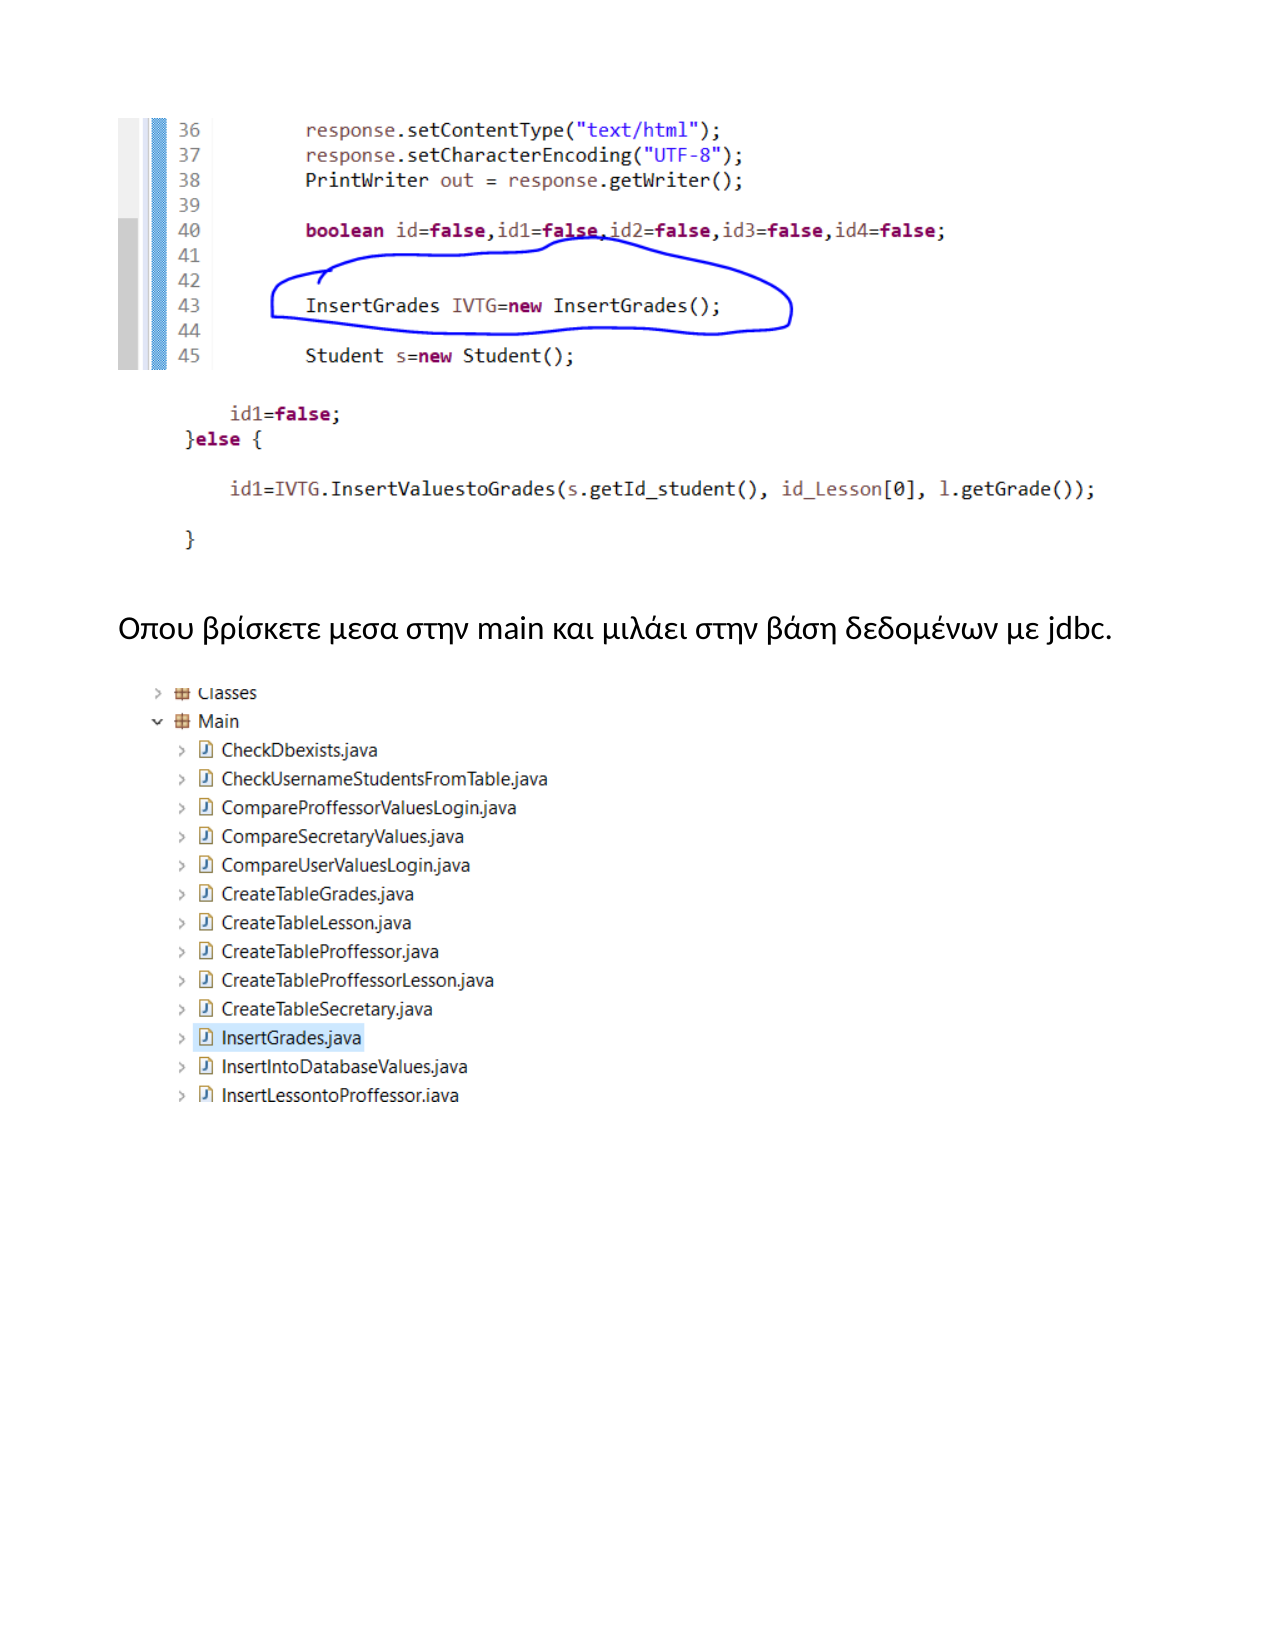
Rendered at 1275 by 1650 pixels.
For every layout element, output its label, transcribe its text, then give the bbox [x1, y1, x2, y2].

picture [118, 118, 1047, 370]
picture [118, 688, 562, 1102]
picture [118, 403, 1144, 597]
text Οπου βρίσκετε μεσα στην main και μιλάει στην βάση δεδομένων με jdbc. [118, 607, 1157, 648]
